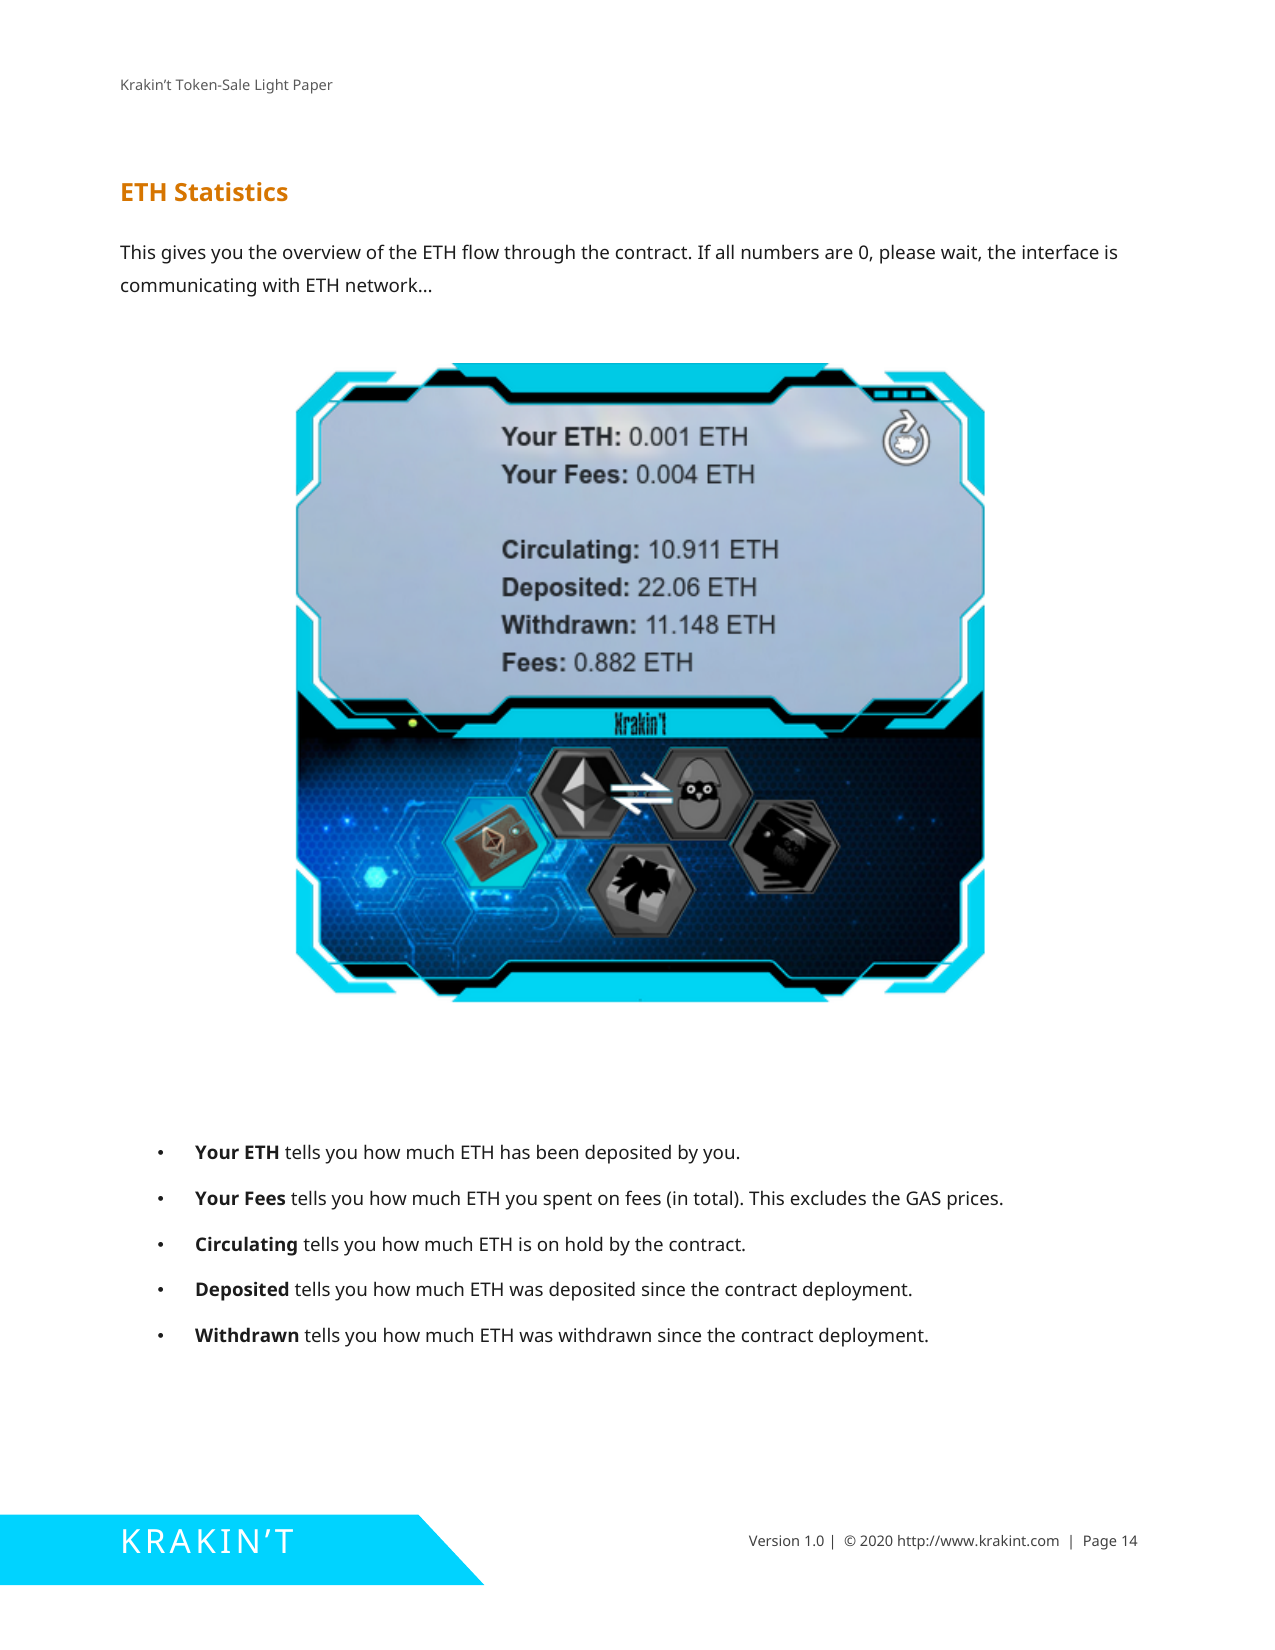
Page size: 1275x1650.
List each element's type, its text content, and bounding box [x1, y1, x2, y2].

list Circulating tells you how much ETH is on hold by the contract. [157, 1231, 1155, 1256]
list Deposited tells you how much ETH was deposited since the contract deployment. [157, 1276, 1155, 1302]
list Your Fees tells you how much ETH you spent on fees (in total). This excludes the GAS prices. [157, 1185, 1155, 1211]
list Withdrawn tells you how much ETH was withdrawn since the contract deployment. [157, 1322, 1155, 1348]
picture [287, 363, 988, 1007]
text This gives you the overview of the ETH flow through the contract. If all numbers are 0, please wait, the interface is communicating with ETH network… [120, 239, 1155, 298]
text ETH Statistics [120, 174, 1155, 208]
list Your ETH tells you how much ETH has been deposited by you. [157, 1139, 1155, 1165]
